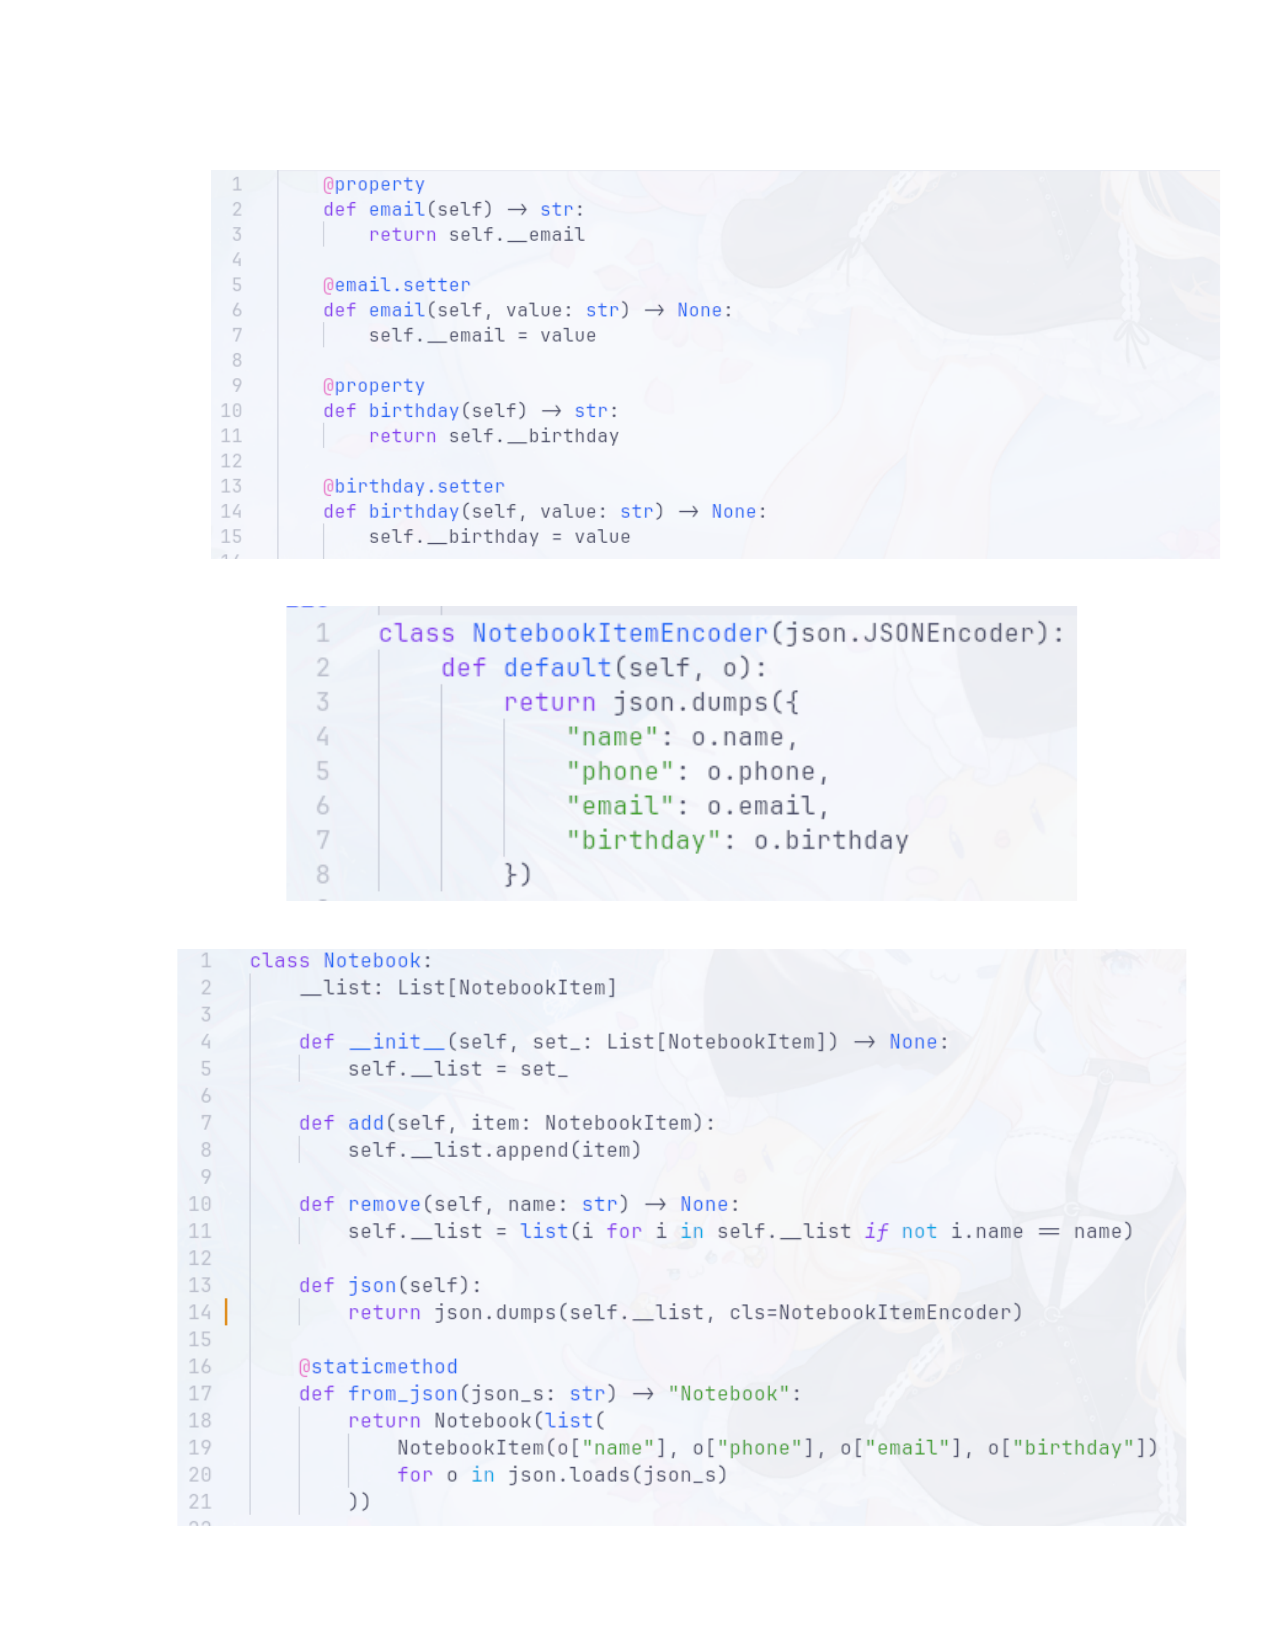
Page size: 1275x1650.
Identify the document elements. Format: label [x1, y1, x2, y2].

picture [177, 949, 1187, 1526]
picture [286, 606, 1078, 901]
picture [211, 170, 1221, 559]
